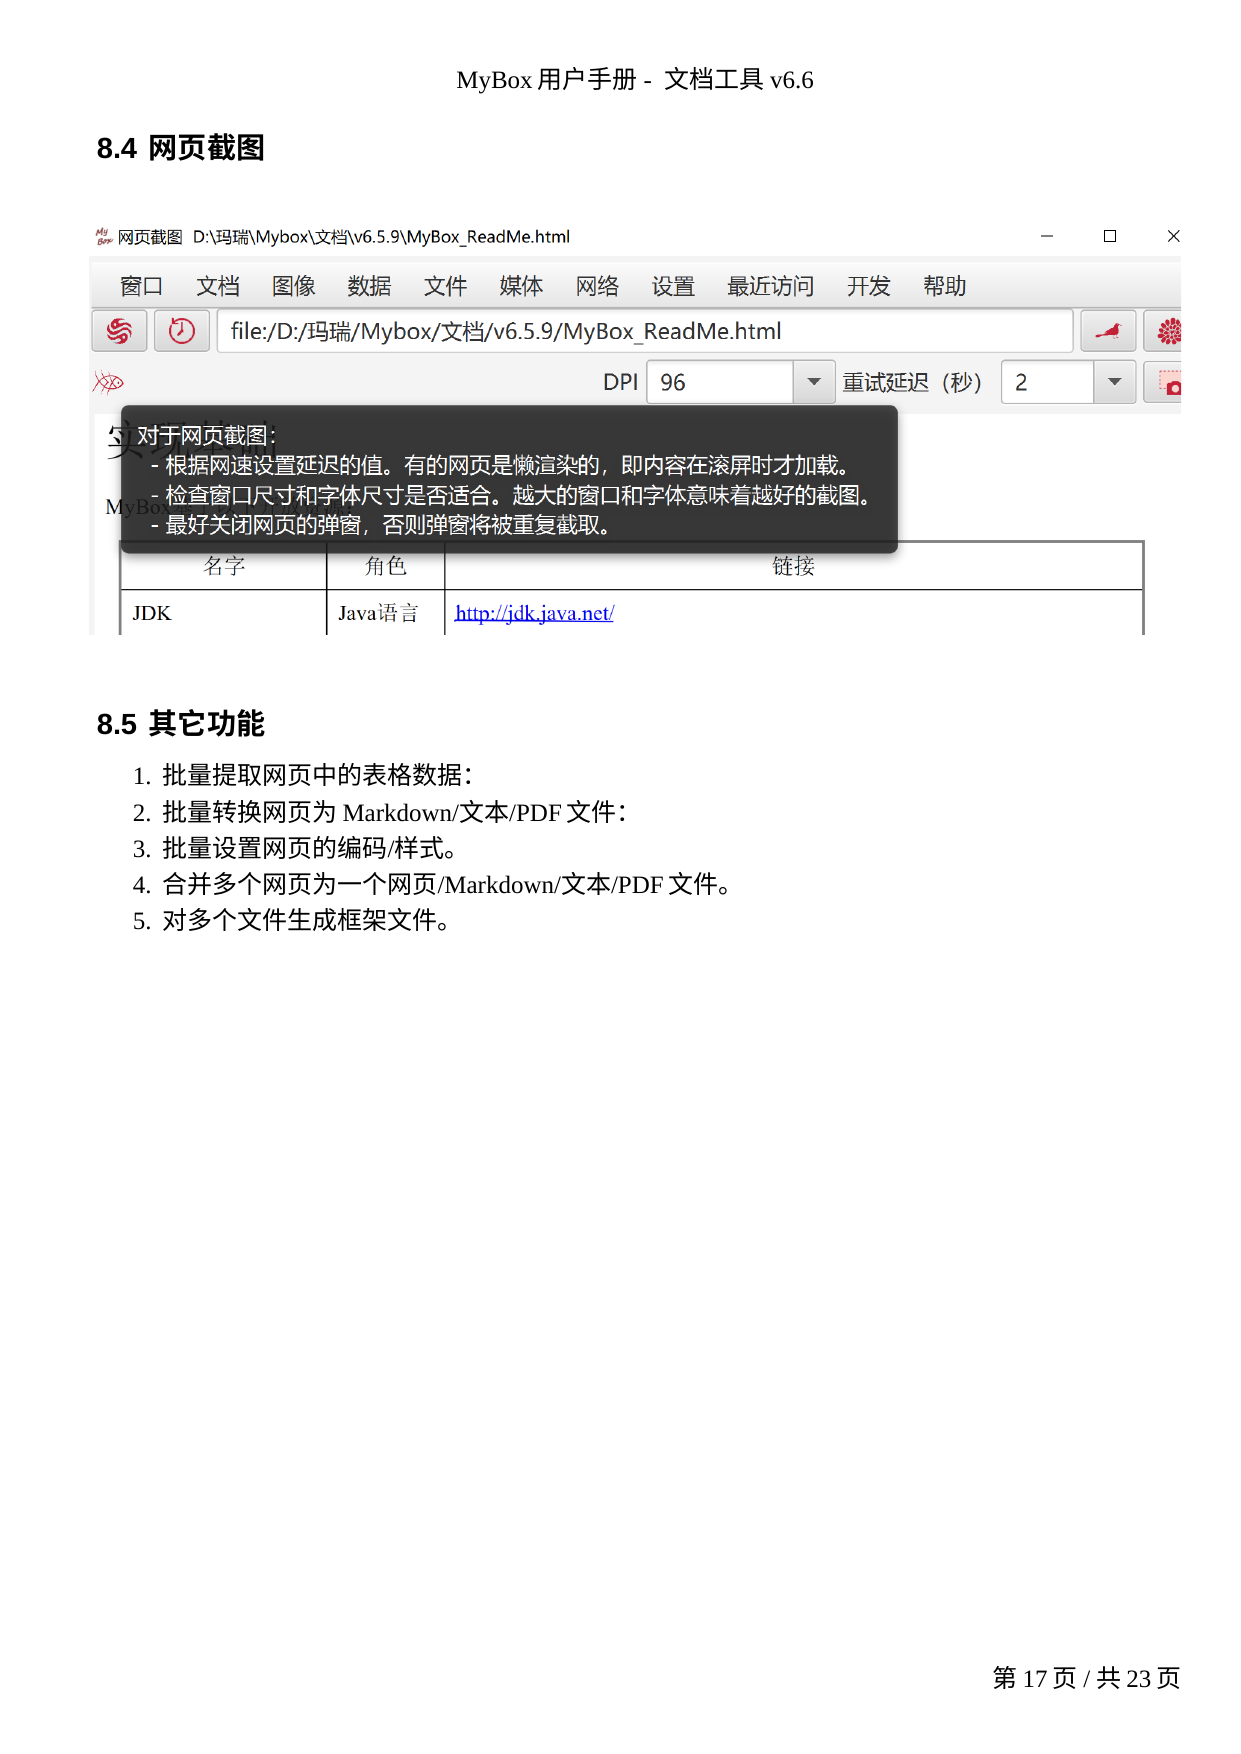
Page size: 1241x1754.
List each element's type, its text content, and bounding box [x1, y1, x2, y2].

list 批量转换网页为Markdown/文本/PDF文件： [133, 792, 1181, 828]
list 批量提取网页中的表格数据： [133, 756, 1181, 792]
list 合并多个网页为一个网页/Markdown/文本/PDF文件。 [133, 864, 1181, 901]
picture [88, 220, 1182, 635]
subtitle 其它功能 [88, 701, 1181, 743]
subtitle 网页截图 [88, 125, 1181, 167]
list 批量设置网页的编码/样式。 [133, 828, 1181, 864]
list 对多个文件生成框架文件。 [133, 901, 1181, 937]
